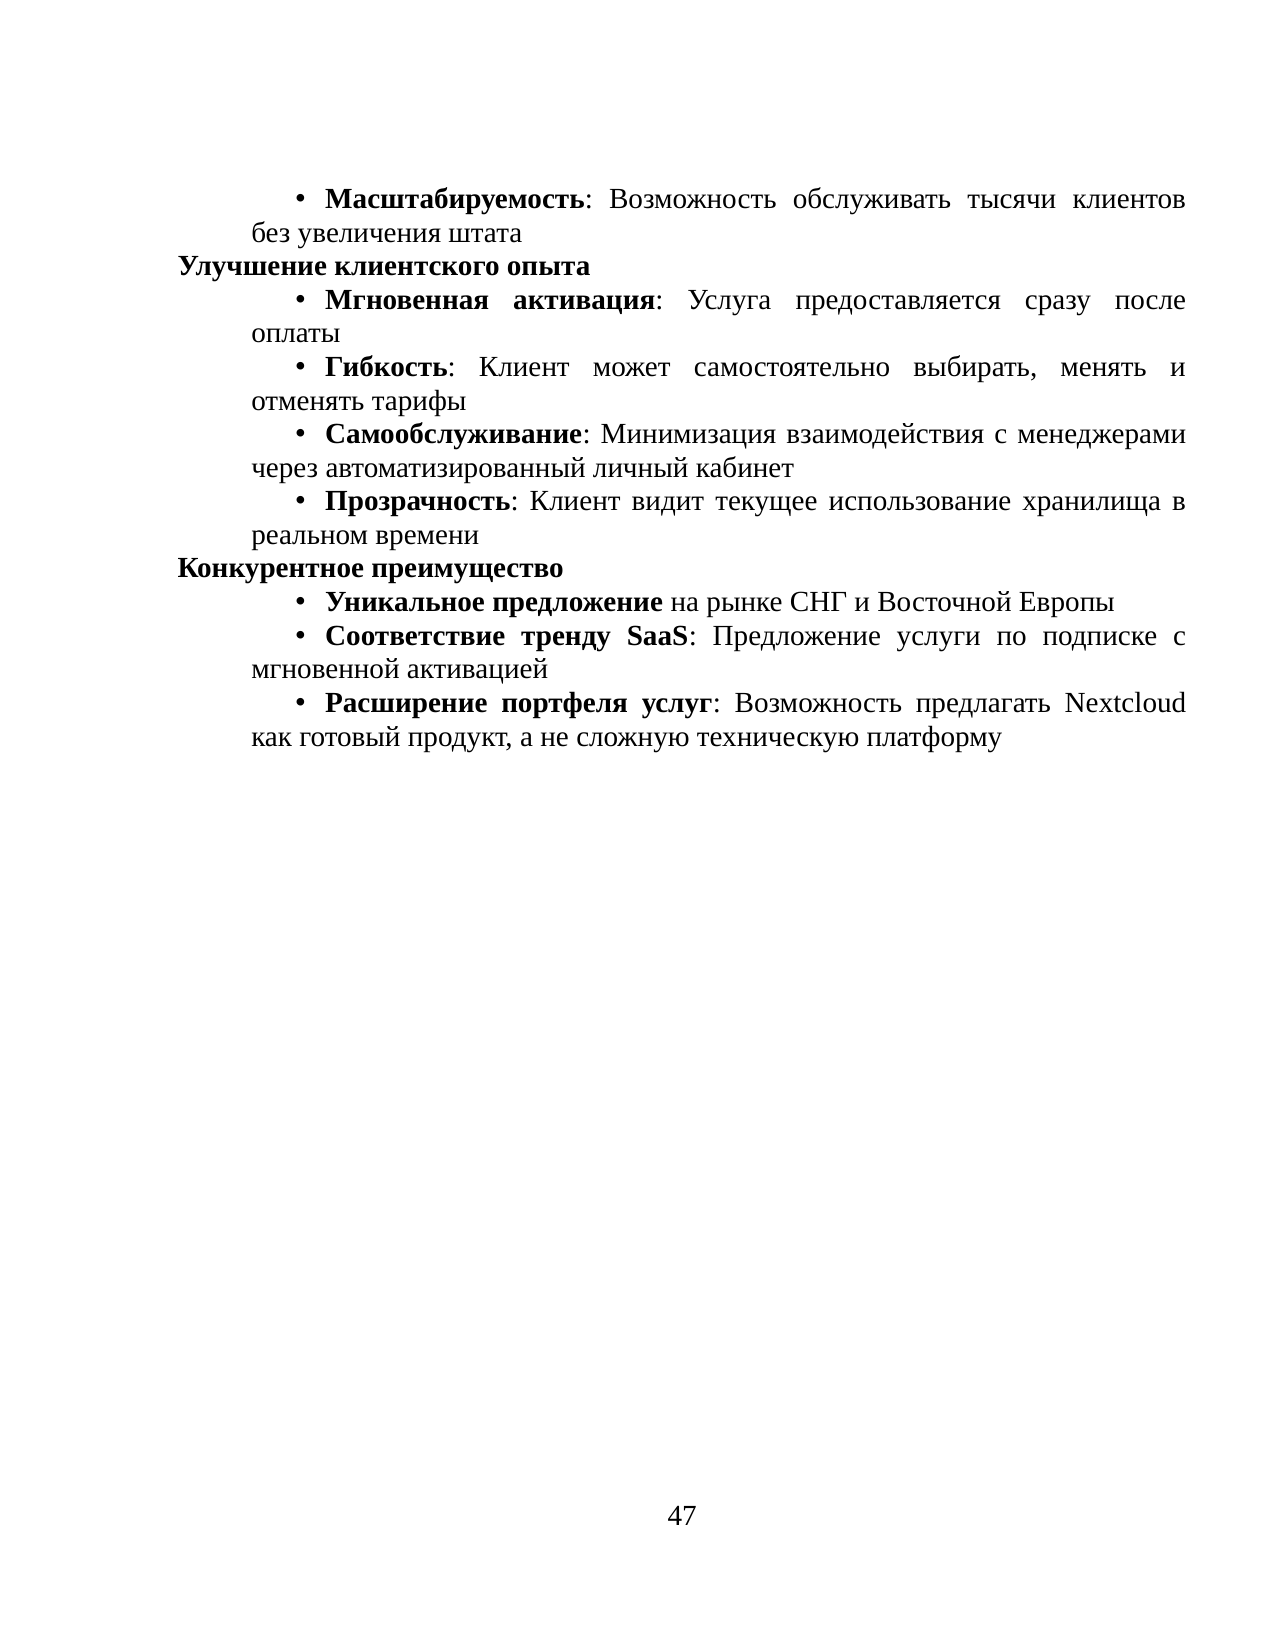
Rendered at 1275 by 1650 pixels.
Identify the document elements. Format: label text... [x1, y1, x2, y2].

list Масштабируемость: Возможность обслуживать тысячи клиентов без увеличения штата [222, 181, 1186, 248]
list Гибкость: Клиент может самостоятельно выбирать, менять и отменять тарифы [222, 349, 1186, 416]
text Конкурентное преимущество [177, 551, 1186, 584]
list Расширение портфеля услуг: Возможность предлагать Nextcloud как готовый продукт, а не сложную техническую платформу [222, 685, 1186, 752]
list Самообслуживание: Минимизация взаимодействия с менеджерами через автоматизированный личный кабинет [222, 416, 1186, 483]
list Мгновенная активация: Услуга предоставляется сразу после оплаты [222, 282, 1186, 349]
list Прозрачность: Клиент видит текущее использование хранилища в реальном времени [222, 483, 1186, 551]
list Уникальное предложение на рынке СНГ и Восточной Европы [222, 584, 1186, 618]
list Соответствие тренду SaaS: Предложение услуги по подписке с мгновенной активацией [222, 618, 1186, 685]
text Улучшение клиентского опыта [177, 248, 1186, 282]
